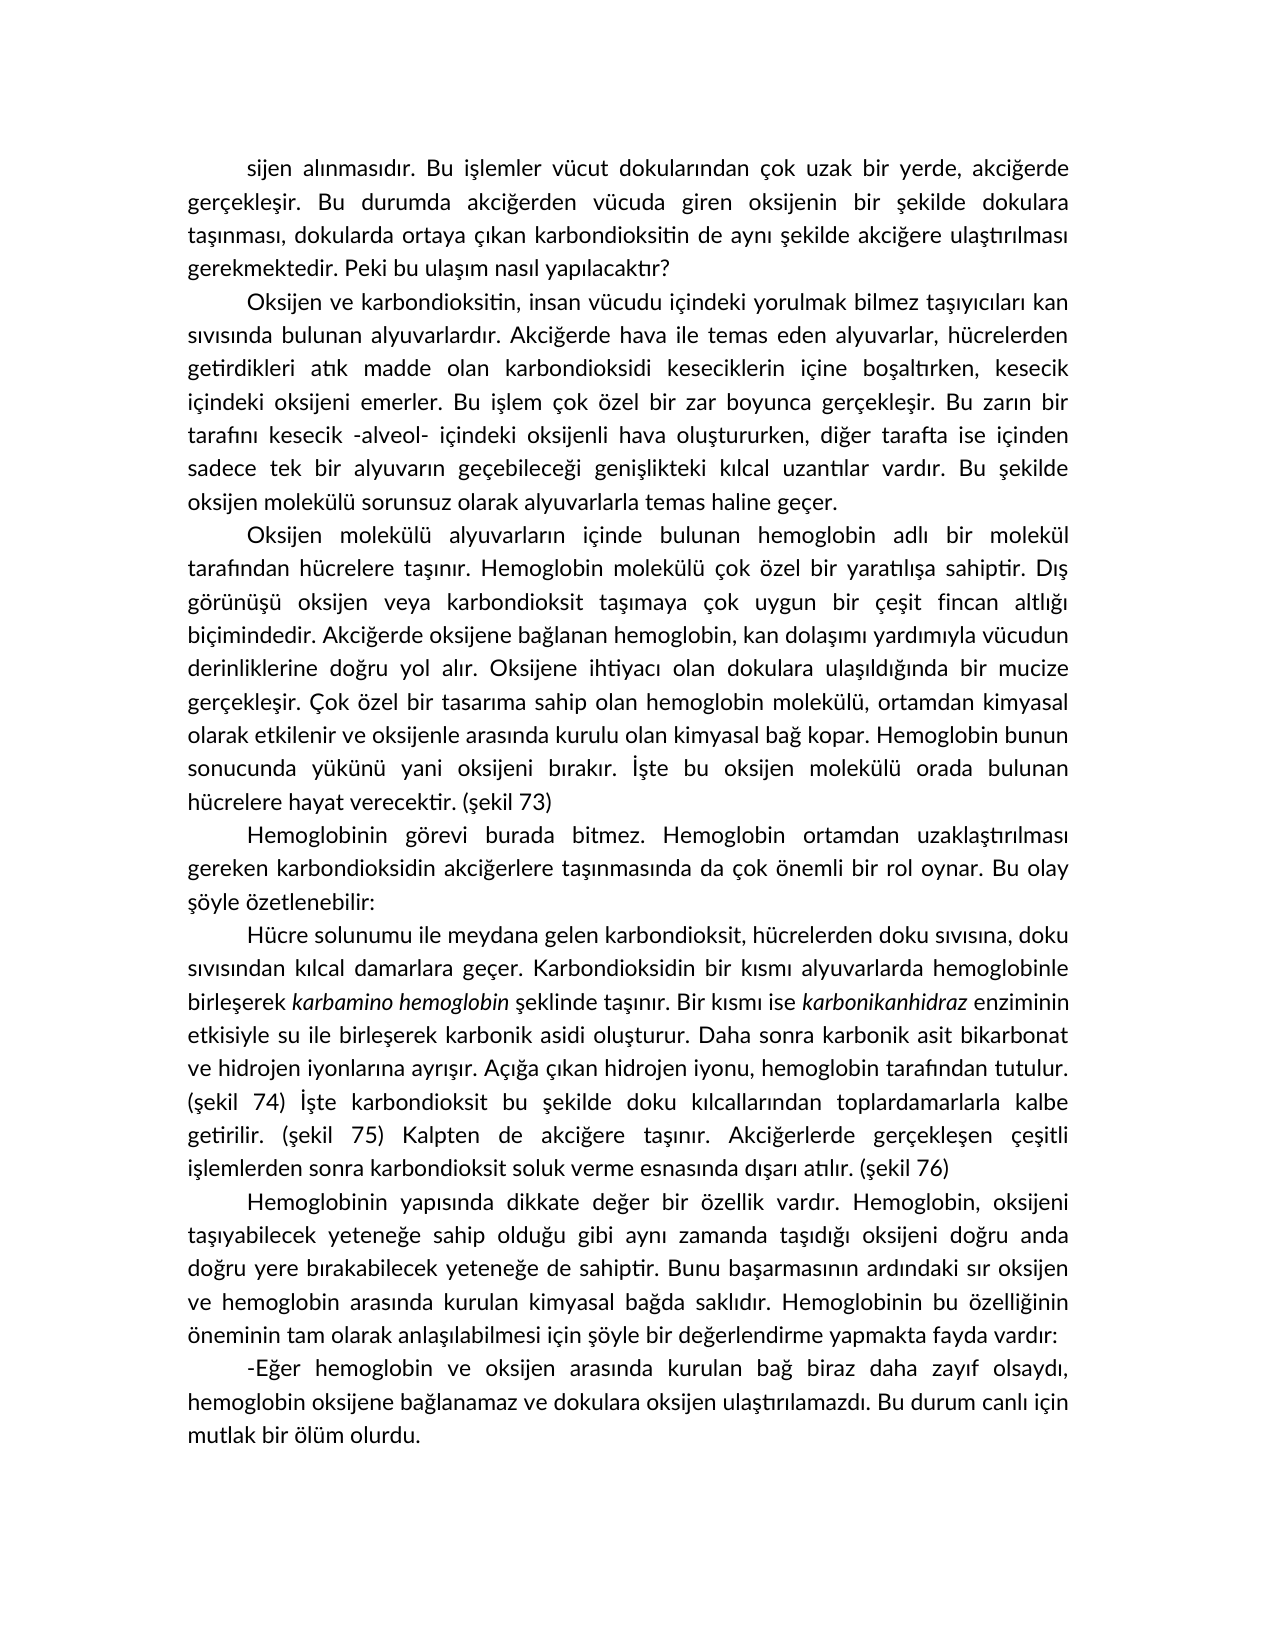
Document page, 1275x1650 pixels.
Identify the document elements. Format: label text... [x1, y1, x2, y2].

text Oksijen ve karbondioksitin, insan vücudu içindeki yorulmak bilmez taşıyıcıları kan sıvısında bulunan alyuvarlardır. Akciğerde hava ile temas eden alyuvarlar, hücrelerden getirdikleri atık madde olan karbondioksidi keseciklerin içine boşaltırken, kesecik içindeki oksijeni emerler. Bu işlem çok özel bir zar boyunca gerçekleşir. Bu zarın bir tarafını kesecik -alveol- içindeki oksijenli hava oluştururken, diğer tarafta ise içinden sadece tek bir alyuvarın geçebileceği genişlikteki kılcal uzantılar vardır. Bu şekilde oksijen molekülü sorunsuz olarak alyuvarlarla temas haline geçer. [187, 283, 1070, 517]
text Hemoglobinin görevi burada bitmez. Hemoglobin ortamdan uzaklaştırılması gereken karbondioksidin akciğerlere taşınmasında da çok önemli bir rol oynar. Bu olay şöyle özetlenebilir: [187, 817, 1070, 917]
text Oksijen molekülü alyuvarların içinde bulunan hemoglobin adlı bir molekül tarafından hücrelere taşınır. Hemoglobin molekülü çok özel bir yaratılışa sahiptir. Dış görünüşü oksijen veya karbondioksit taşımaya çok uygun bir çeşit fincan altlığı biçimindedir. Akciğerde oksijene bağlanan hemoglobin, kan dolaşımı yardımıyla vücudun derinliklerine doğru yol alır. Oksijene ihtiyacı olan dokulara ulaşıldığında bir mucize gerçekleşir. Çok özel bir tasarıma sahip olan hemoglobin molekülü, ortamdan kimyasal olarak etkilenir ve oksijenle arasında kurulu olan kimyasal bağ kopar. Hemoglobin bunun sonucunda yükünü yani oksijeni bırakır. İşte bu oksijen molekülü orada bulunan hücrelere hayat verecektir. (şekil 73) [187, 517, 1070, 817]
text Hücre solunumu ile meydana gelen karbondioksit, hücrelerden doku sıvısına, doku sıvısından kılcal damarlara geçer. Karbondioksidin bir kısmı alyuvarlarda hemoglobinle birleşerek karbamino hemoglobin şeklinde taşınır. Bir kısmı ise karbonikanhidraz enziminin etkisiyle su ile birleşerek karbonik asidi oluşturur. Daha sonra karbonik asit bikarbonat ve hidrojen iyonlarına ayrışır. Açığa çıkan hidrojen iyonu, hemoglobin tarafından tutulur. (şekil 74) İşte karbondioksit bu şekilde doku kılcallarından toplardamarlarla kalbe getirilir. (şekil 75) Kalpten de akciğere taşınır. Akciğerlerde gerçekleşen çeşitli işlemlerden sonra karbondioksit soluk verme esnasında dışarı atılır. (şekil 76) [187, 917, 1070, 1183]
text sijen alınmasıdır. Bu işlemler vücut dokularından çok uzak bir yerde, akciğerde gerçekleşir. Bu durumda akciğerden vücuda giren oksijenin bir şekilde dokulara taşınması, dokularda ortaya çıkan karbondioksitin de aynı şekilde akciğere ulaştırılması gerekmektedir. Peki bu ulaşım nasıl yapılacaktır? [187, 150, 1070, 283]
text -Eğer hemoglobin ve oksijen arasında kurulan bağ biraz daha zayıf olsaydı, hemoglobin oksijene bağlanamaz ve dokulara oksijen ulaştırılamazdı. Bu durum canlı için mutlak bir ölüm olurdu. [187, 1350, 1070, 1450]
text Hemoglobinin yapısında dikkate değer bir özellik vardır. Hemoglobin, oksijeni taşıyabilecek yeteneğe sahip olduğu gibi aynı zamanda taşıdığı oksijeni doğru anda doğru yere bırakabilecek yeteneğe de sahiptir. Bunu başarmasının ardındaki sır oksijen ve hemoglobin arasında kurulan kimyasal bağda saklıdır. Hemoglobinin bu özelliğinin öneminin tam olarak anlaşılabilmesi için şöyle bir değerlendirme yapmakta fayda vardır: [187, 1183, 1070, 1350]
